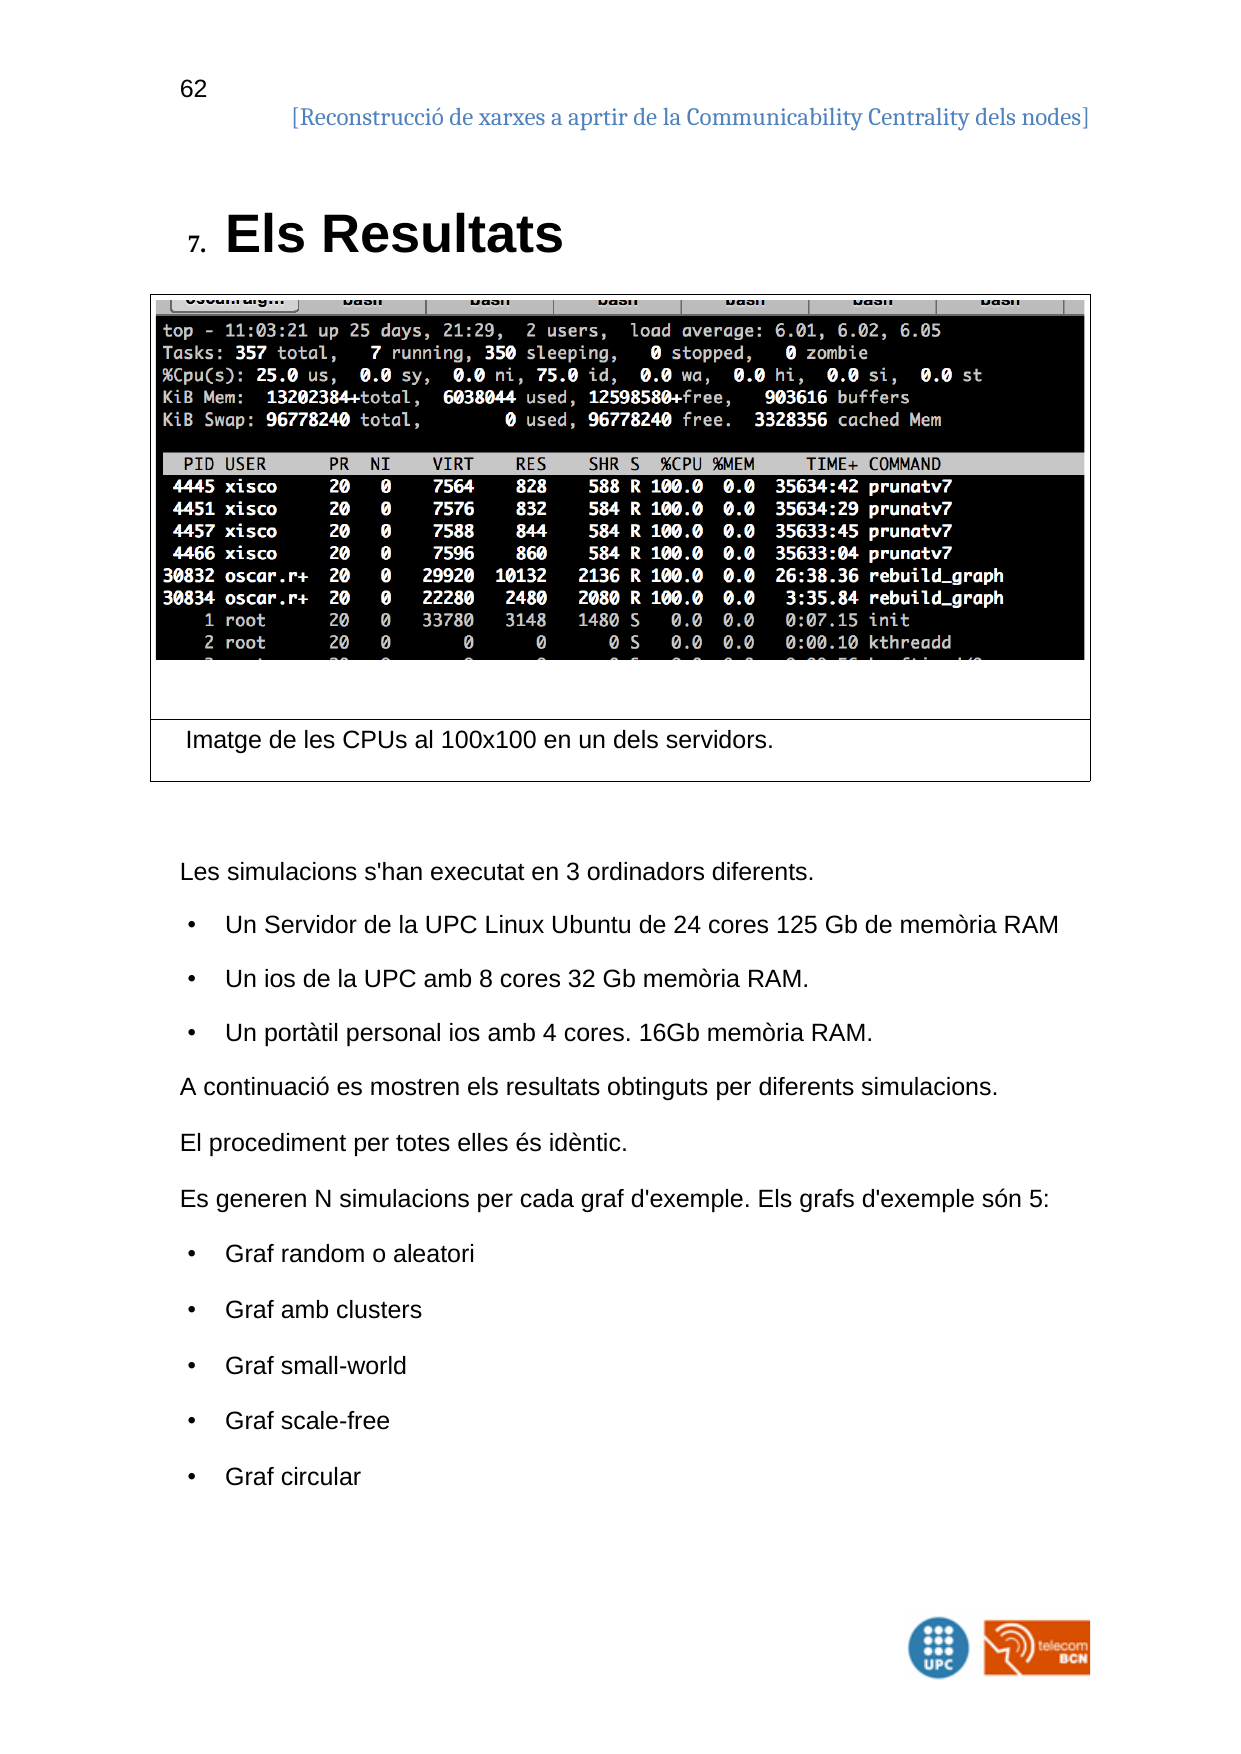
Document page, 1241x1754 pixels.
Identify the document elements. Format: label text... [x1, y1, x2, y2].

text Les simulacions s'han executat en 3 ordinadors diferents. [150, 857, 1090, 885]
text El procediment per totes elles és idèntic. [150, 1128, 1090, 1157]
list Graf random o aleatori [187, 1239, 1090, 1268]
list Un portàtil personal ios amb 4 cores. 16Gb memòria RAM. [187, 1018, 1090, 1047]
table_cell Imatge de les CPUs al 100x100 en un dels servidors. [151, 720, 1090, 781]
text A continuació es mostren els resultats obtinguts per diferents simulacions. [150, 1072, 1090, 1101]
list Graf amb clusters [187, 1295, 1090, 1324]
list Graf scale-free [187, 1406, 1090, 1435]
text Es generen N simulacions per cada graf d'exemple. Els grafs d'exemple són 5: [150, 1183, 1090, 1212]
picture [904, 1614, 1091, 1681]
list Un ios de la UPC amb 8 cores 32 Gb memòria RAM. [187, 964, 1090, 993]
list Graf small-world [187, 1351, 1090, 1379]
table_header [151, 295, 1090, 719]
list Graf circular [187, 1462, 1090, 1491]
picture [155, 300, 1085, 660]
list Un Servidor de la UPC Linux Ubuntu de 24 cores 125 Gb de memòria RAM [187, 910, 1090, 939]
subtitle Els Resultats [187, 202, 1090, 264]
